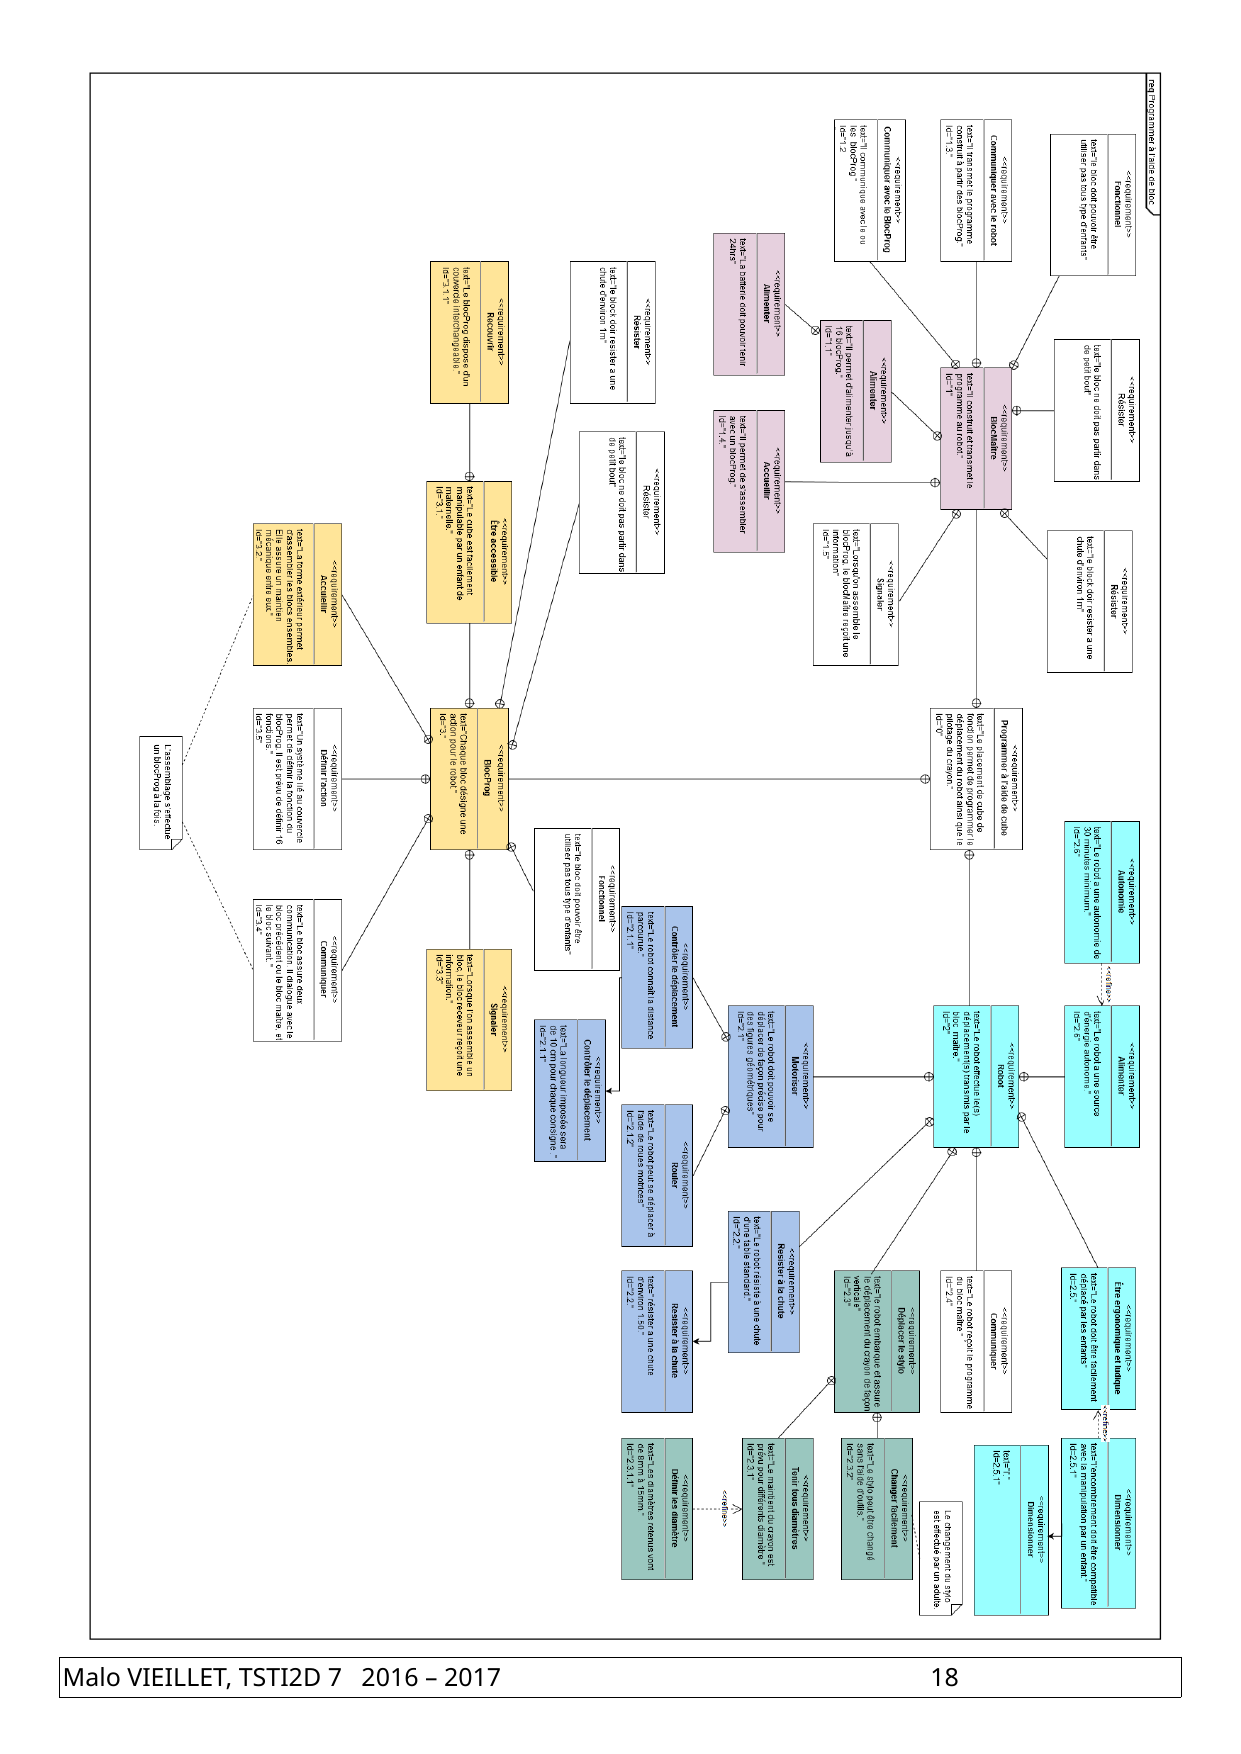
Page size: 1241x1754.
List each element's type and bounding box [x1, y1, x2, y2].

picture [88, 71, 1162, 1640]
